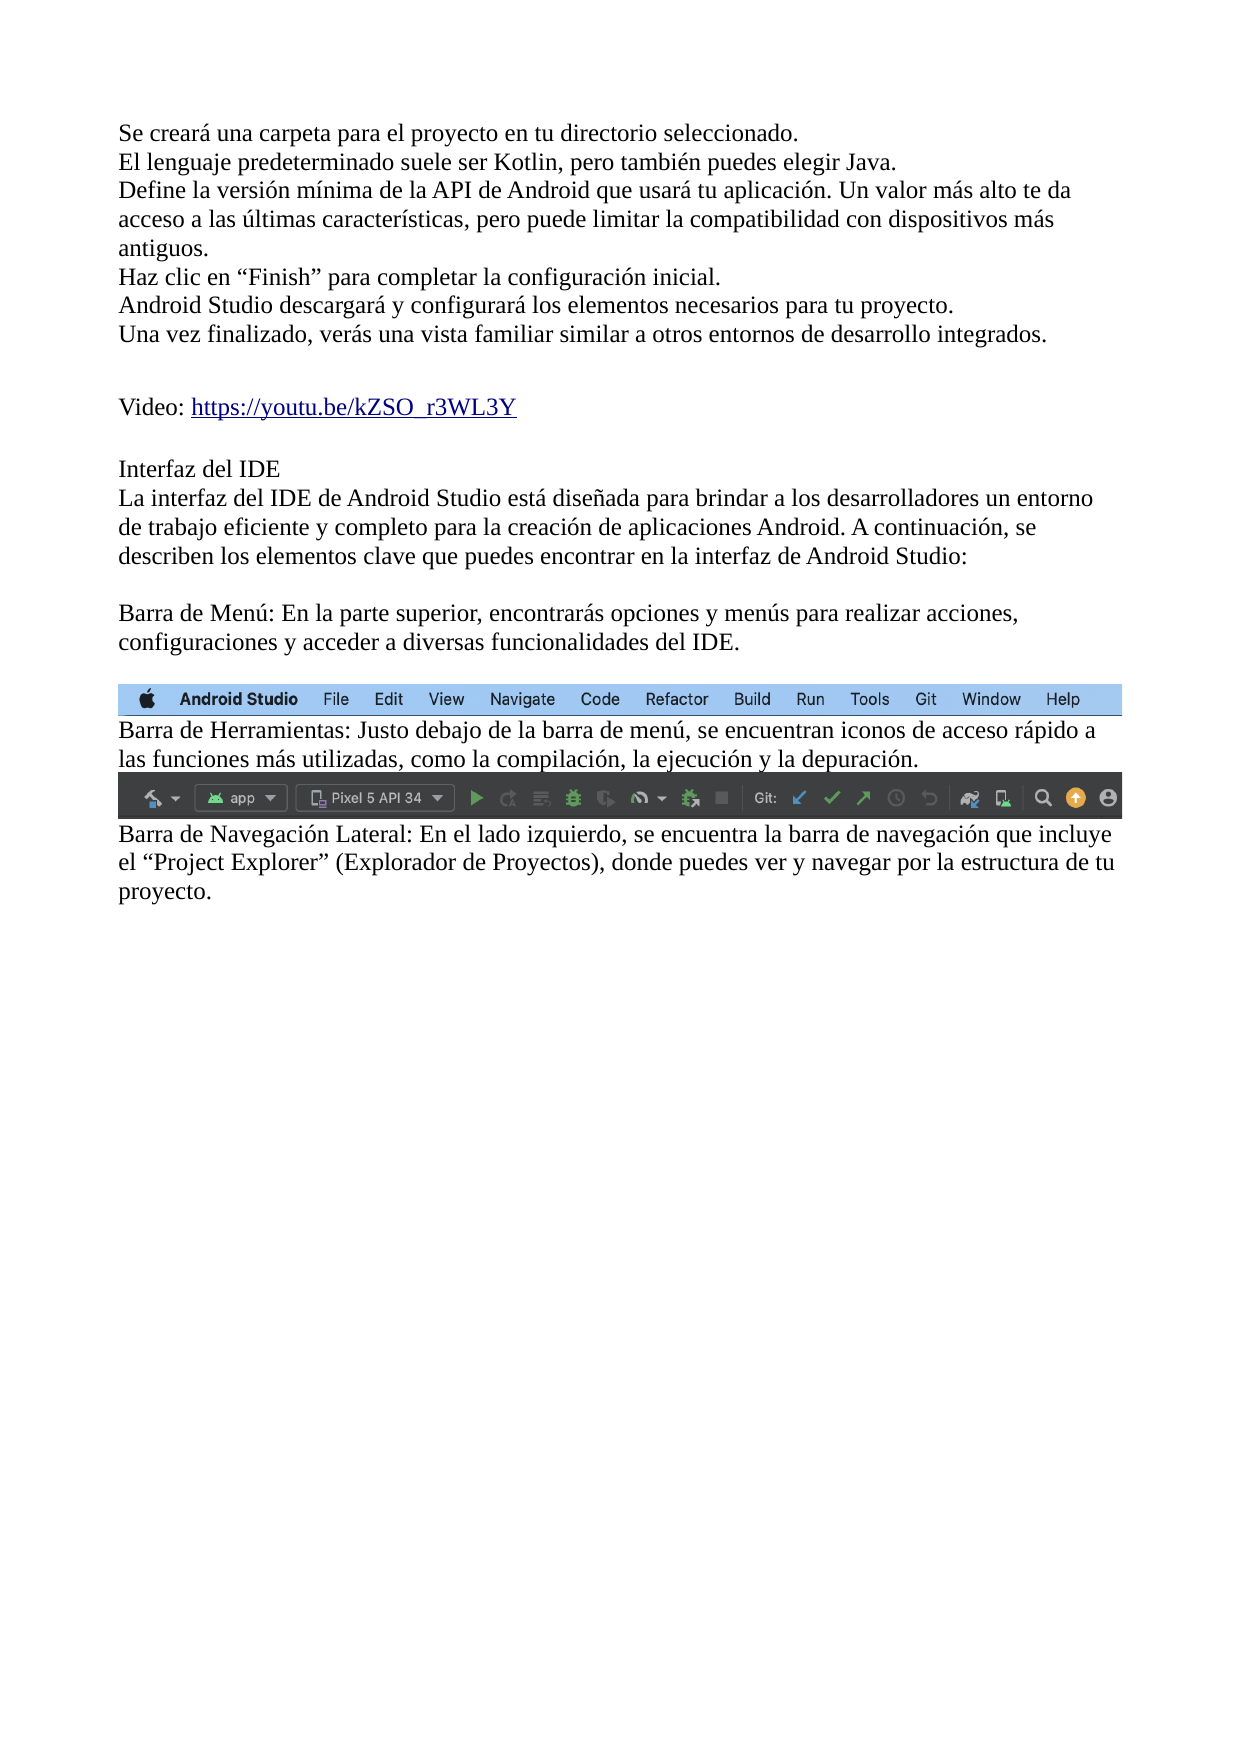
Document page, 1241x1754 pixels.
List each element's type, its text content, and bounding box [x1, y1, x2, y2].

text Define la versión mínima de la API de Android que usará tu aplicación. Un valor más alto te da acceso a las últimas características, pero puede limitar la compatibilidad con dispositivos más antiguos. [118, 176, 1122, 262]
text Una vez finalizado, verás una vista familiar similar a otros entornos de desarrollo integrados. [118, 319, 1122, 348]
text Se creará una carpeta para el proyecto en tu directorio seleccionado. [118, 118, 1122, 147]
text Barra de Navegación Lateral: En el lado izquierdo, se encuentra la barra de navegación que incluye el “Project Explorer” (Explorador de Proyectos), donde puedes ver y navegar por la estructura de tu proyecto. [118, 819, 1122, 905]
text Interfaz del IDE [118, 454, 1122, 483]
text Haz clic en “Finish” para completar la configuración inicial. [118, 262, 1122, 291]
text Video: https://youtu.be/kZSO_r3WL3Y [118, 377, 1122, 426]
text Android Studio descargará y configurará los elementos necesarios para tu proyecto. [118, 291, 1122, 319]
picture [118, 772, 1123, 819]
text La interfaz del IDE de Android Studio está diseñada para brindar a los desarrolladores un entorno de trabajo eficiente y completo para la creación de aplicaciones Android. A continuación, se describen los elementos clave que puedes encontrar en la interfaz de Android Studio: [118, 483, 1122, 569]
text Barra de Menú: En la parte superior, encontrarás opciones y menús para realizar acciones, configuraciones y acceder a diversas funcionalidades del IDE. [118, 598, 1122, 656]
text Barra de Herramientas: Justo debajo de la barra de menú, se encuentran iconos de acceso rápido a las funciones más utilizadas, como la compilación, la ejecución y la depuración. [118, 716, 1122, 772]
text El lenguaje predeterminado suele ser Kotlin, pero también puedes elegir Java. [118, 147, 1122, 176]
picture [118, 684, 1123, 716]
